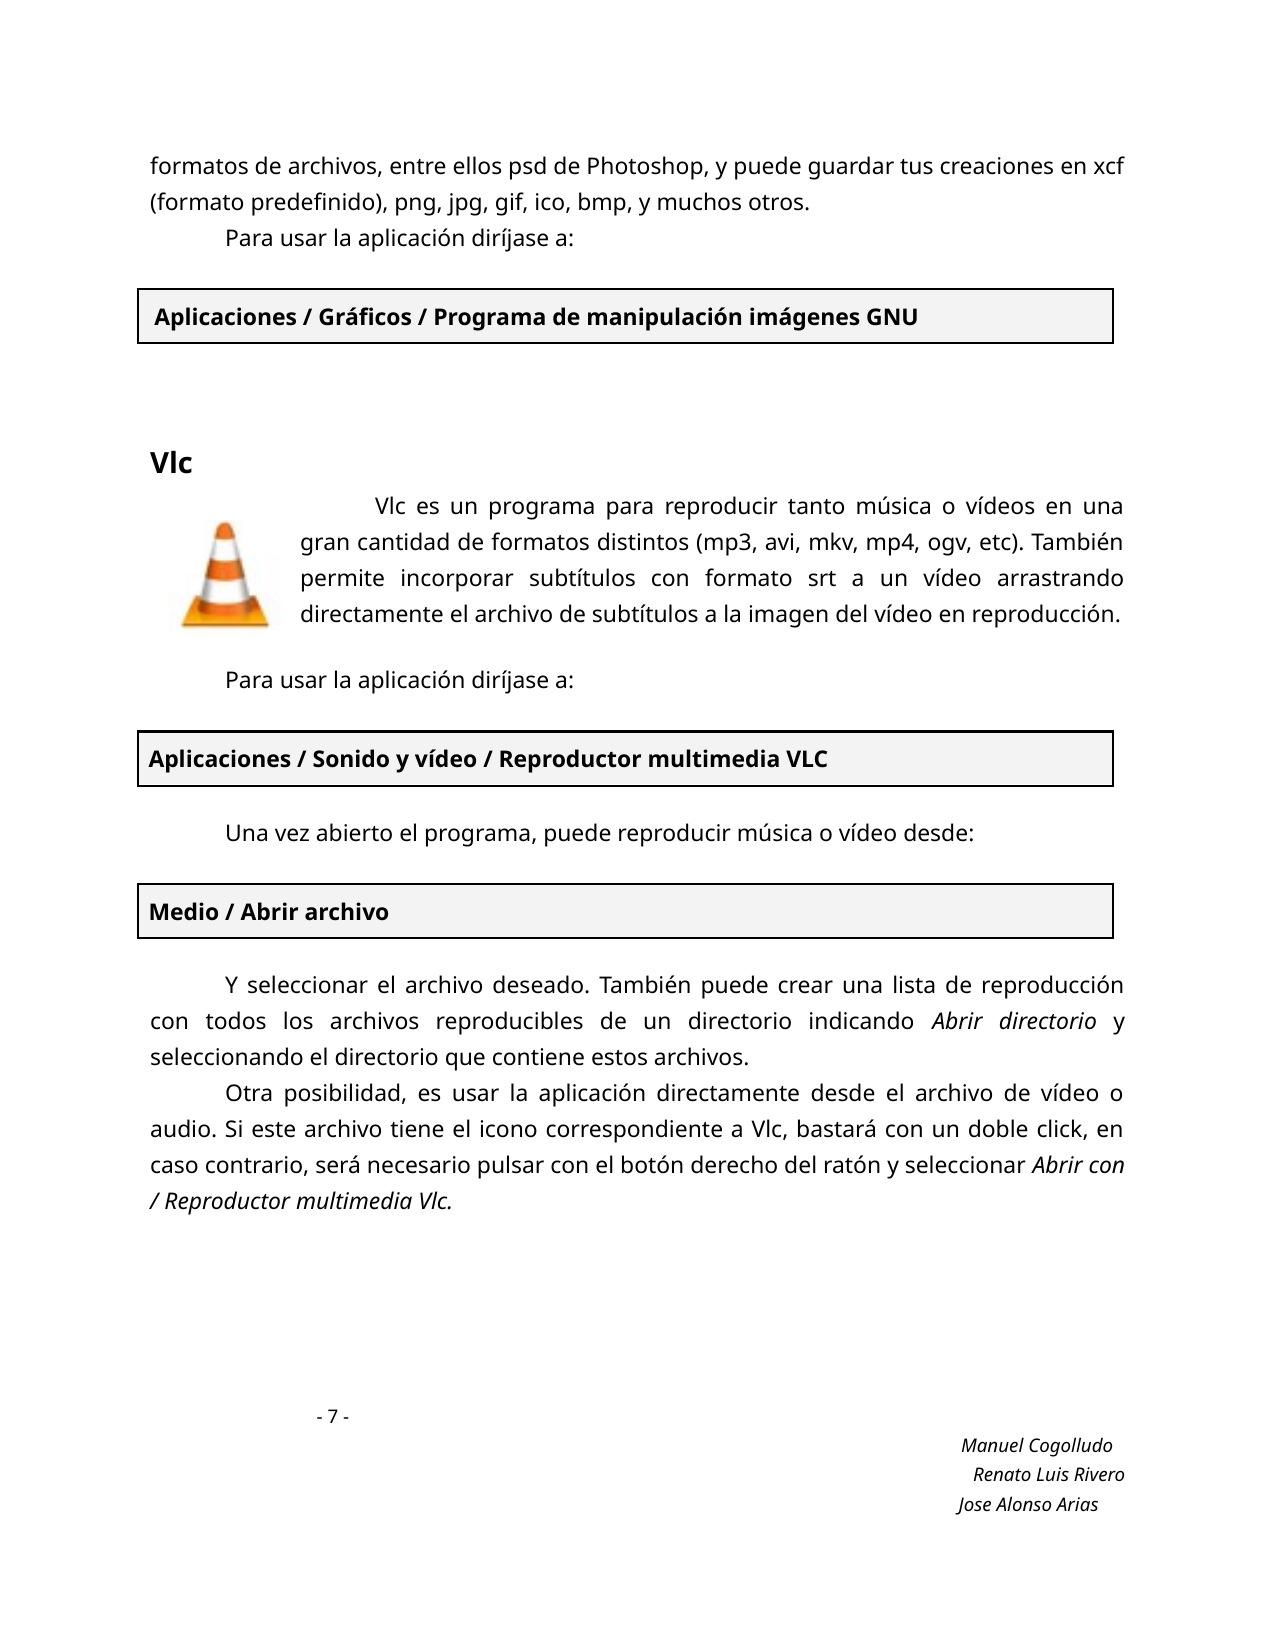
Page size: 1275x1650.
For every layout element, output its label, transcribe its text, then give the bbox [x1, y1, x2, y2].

text Y seleccionar el archivo deseado. También puede crear una lista de reproducción con todos los archivos reproducibles de un directorio indicando Abrir directorio y seleccionando el directorio que contiene estos archivos. [150, 969, 1125, 1072]
subtitle Vlc [150, 442, 1125, 482]
table_header Aplicaciones / Gráficos / Programa de manipulación imágenes GNU [139, 290, 1112, 342]
text formatos de archivos, entre ellos psd de Photoshop, y puede guardar tus creaciones en xcf (formato predefinido), png, jpg, gif, ico, bmp, y muchos otros. [150, 150, 1125, 217]
text Para usar la aplicación diríjase a: [150, 664, 1125, 695]
table_header Aplicaciones / Sonido y vídeo / Reproductor multimedia VLC [139, 733, 1112, 784]
text Otra posibilidad, es usar la aplicación directamente desde el archivo de vídeo o audio. Si este archivo tiene el icono correspondiente a Vlc, bastará con un doble click, en caso contrario, será necesario pulsar con el botón derecho del ratón y seleccionar Abrir con / Reproductor multimedia Vlc. [150, 1077, 1125, 1216]
picture [168, 520, 285, 636]
text Para usar la aplicación diríjase a: [150, 222, 1125, 253]
text Vlc es un programa para reproducir tanto música o vídeos en una gran cantidad de formatos distintos (mp3, avi, mkv, mp4, ogv, etc). También permite incorporar subtítulos con formato srt a un vídeo arrastrando directamente el archivo de subtítulos a la imagen del vídeo en reproducción. [300, 490, 1125, 629]
text Una vez abierto el programa, puede reproducir música o vídeo desde: [150, 817, 1125, 848]
table_header Medio / Abrir archivo [139, 885, 1112, 937]
